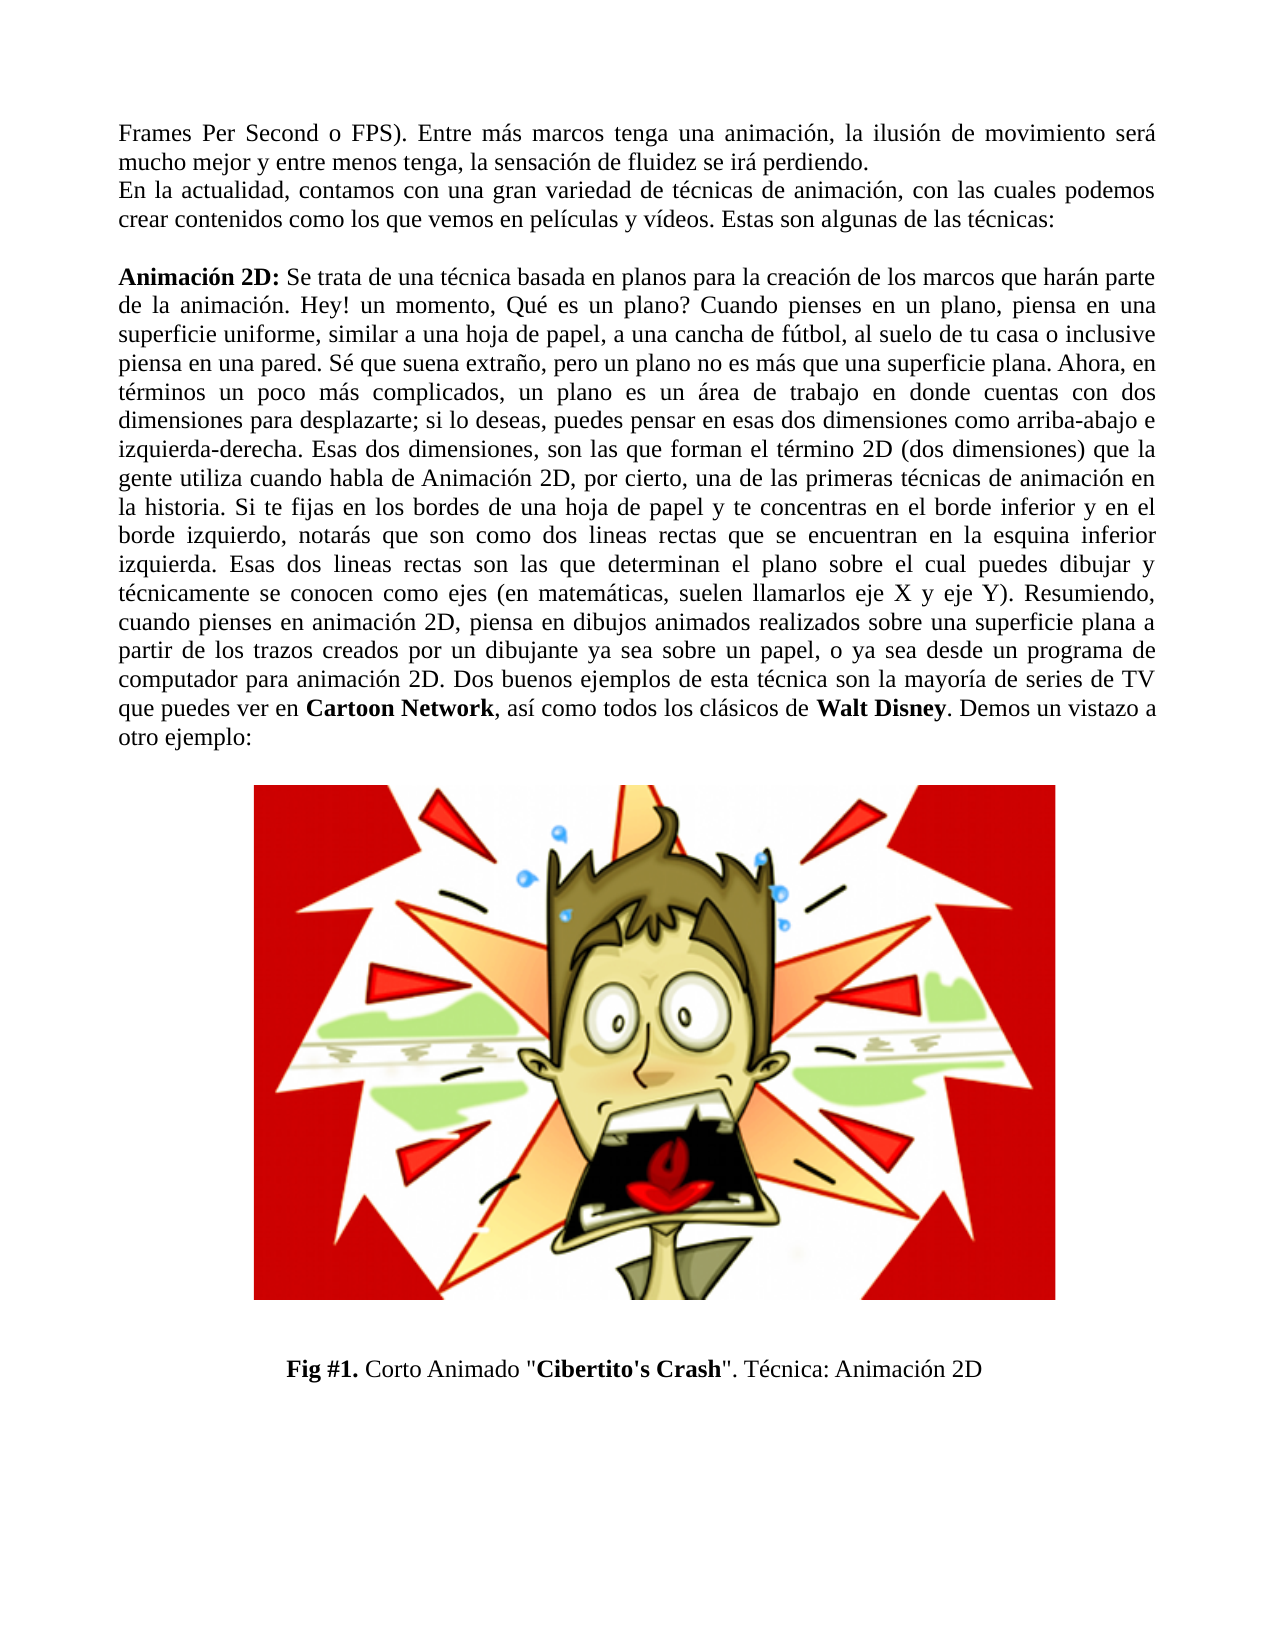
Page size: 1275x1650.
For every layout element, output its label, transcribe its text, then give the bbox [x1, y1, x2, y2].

text En la actualidad, contamos con una gran variedad de técnicas de animación, con las cuales podemos crear contenidos como los que vemos en películas y vídeos. Estas son algunas de las técnicas: [118, 176, 1157, 233]
picture [253, 785, 1056, 1300]
text Fig #1. Corto Animado "Cibertito's Crash". Técnica: Animación 2D [118, 1354, 1157, 1383]
text Frames Per Second o FPS). Entre más marcos tenga una animación, la ilusión de movimiento será mucho mejor y entre menos tenga, la sensación de fluidez se irá perdiendo. [118, 118, 1157, 176]
text Animación 2D: Se trata de una técnica basada en planos para la creación de los marcos que harán parte de la animación. Hey! un momento, Qué es un plano? Cuando pienses en un plano, piensa en una superficie uniforme, similar a una hoja de papel, a una cancha de fútbol, al suelo de tu casa o inclusive piensa en una pared. Sé que suena extraño, pero un plano no es más que una superficie plana. Ahora, en términos un poco más complicados, un plano es un área de trabajo en donde cuentas con dos dimensiones para desplazarte; si lo deseas, puedes pensar en esas dos dimensiones como arriba-abajo e izquierda-derecha. Esas dos dimensiones, son las que forman el término 2D (dos dimensiones) que la gente utiliza cuando habla de Animación 2D, por cierto, una de las primeras técnicas de animación en la historia. Si te fijas en los bordes de una hoja de papel y te concentras en el borde inferior y en el borde izquierdo, notarás que son como dos lineas rectas que se encuentran en la esquina inferior izquierda. Esas dos lineas rectas son las que determinan el plano sobre el cual puedes dibujar y técnicamente se conocen como ejes (en matemáticas, suelen llamarlos eje X y eje Y). Resumiendo, cuando pienses en animación 2D, piensa en dibujos animados realizados sobre una superficie plana a partir de los trazos creados por un dibujante ya sea sobre un papel, o ya sea desde un programa de computador para animación 2D. Dos buenos ejemplos de esta técnica son la mayoría de series de TV que puedes ver en Cartoon Network, así como todos los clásicos de Walt Disney. Demos un vistazo a otro ejemplo: [118, 262, 1157, 751]
